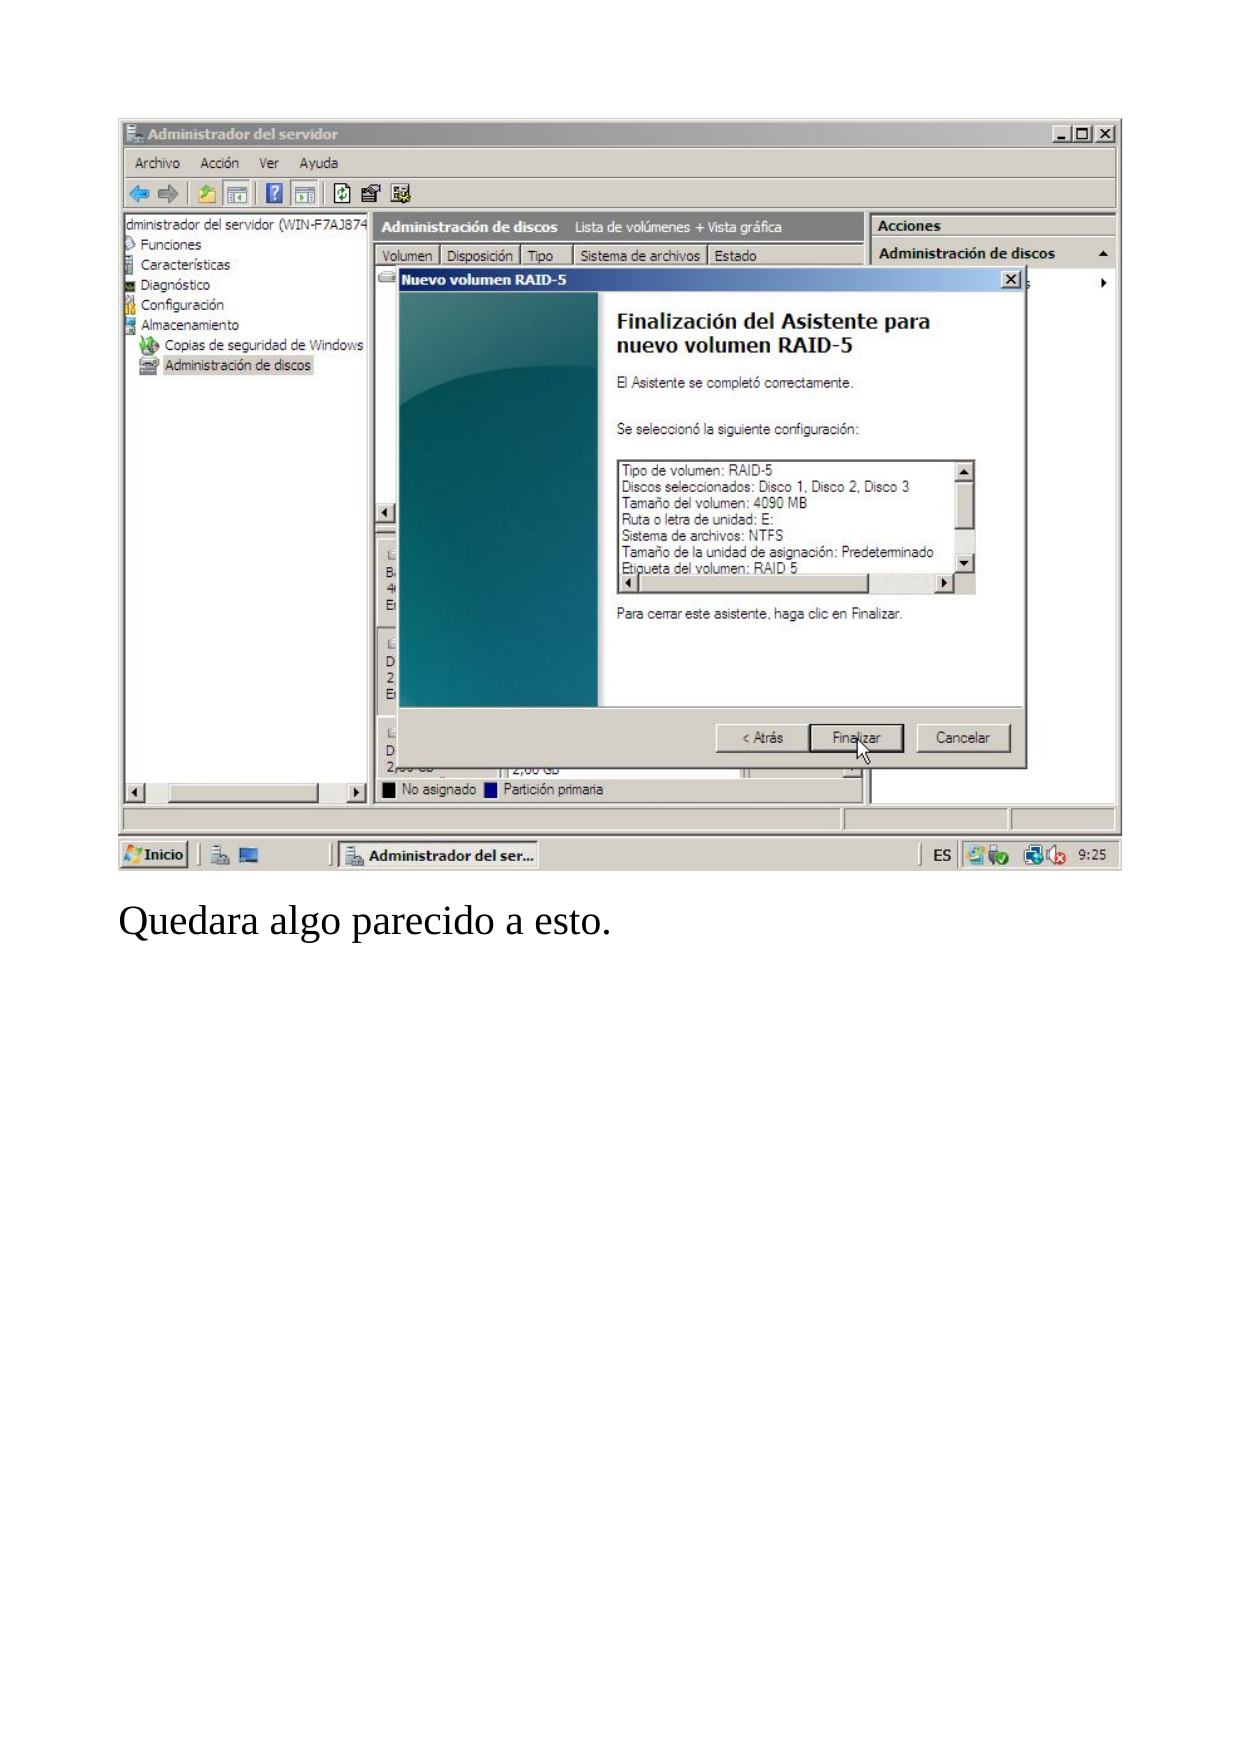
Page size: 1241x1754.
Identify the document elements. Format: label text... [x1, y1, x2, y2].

text Quedara algo parecido a esto. [118, 895, 1122, 943]
picture [118, 118, 1123, 871]
